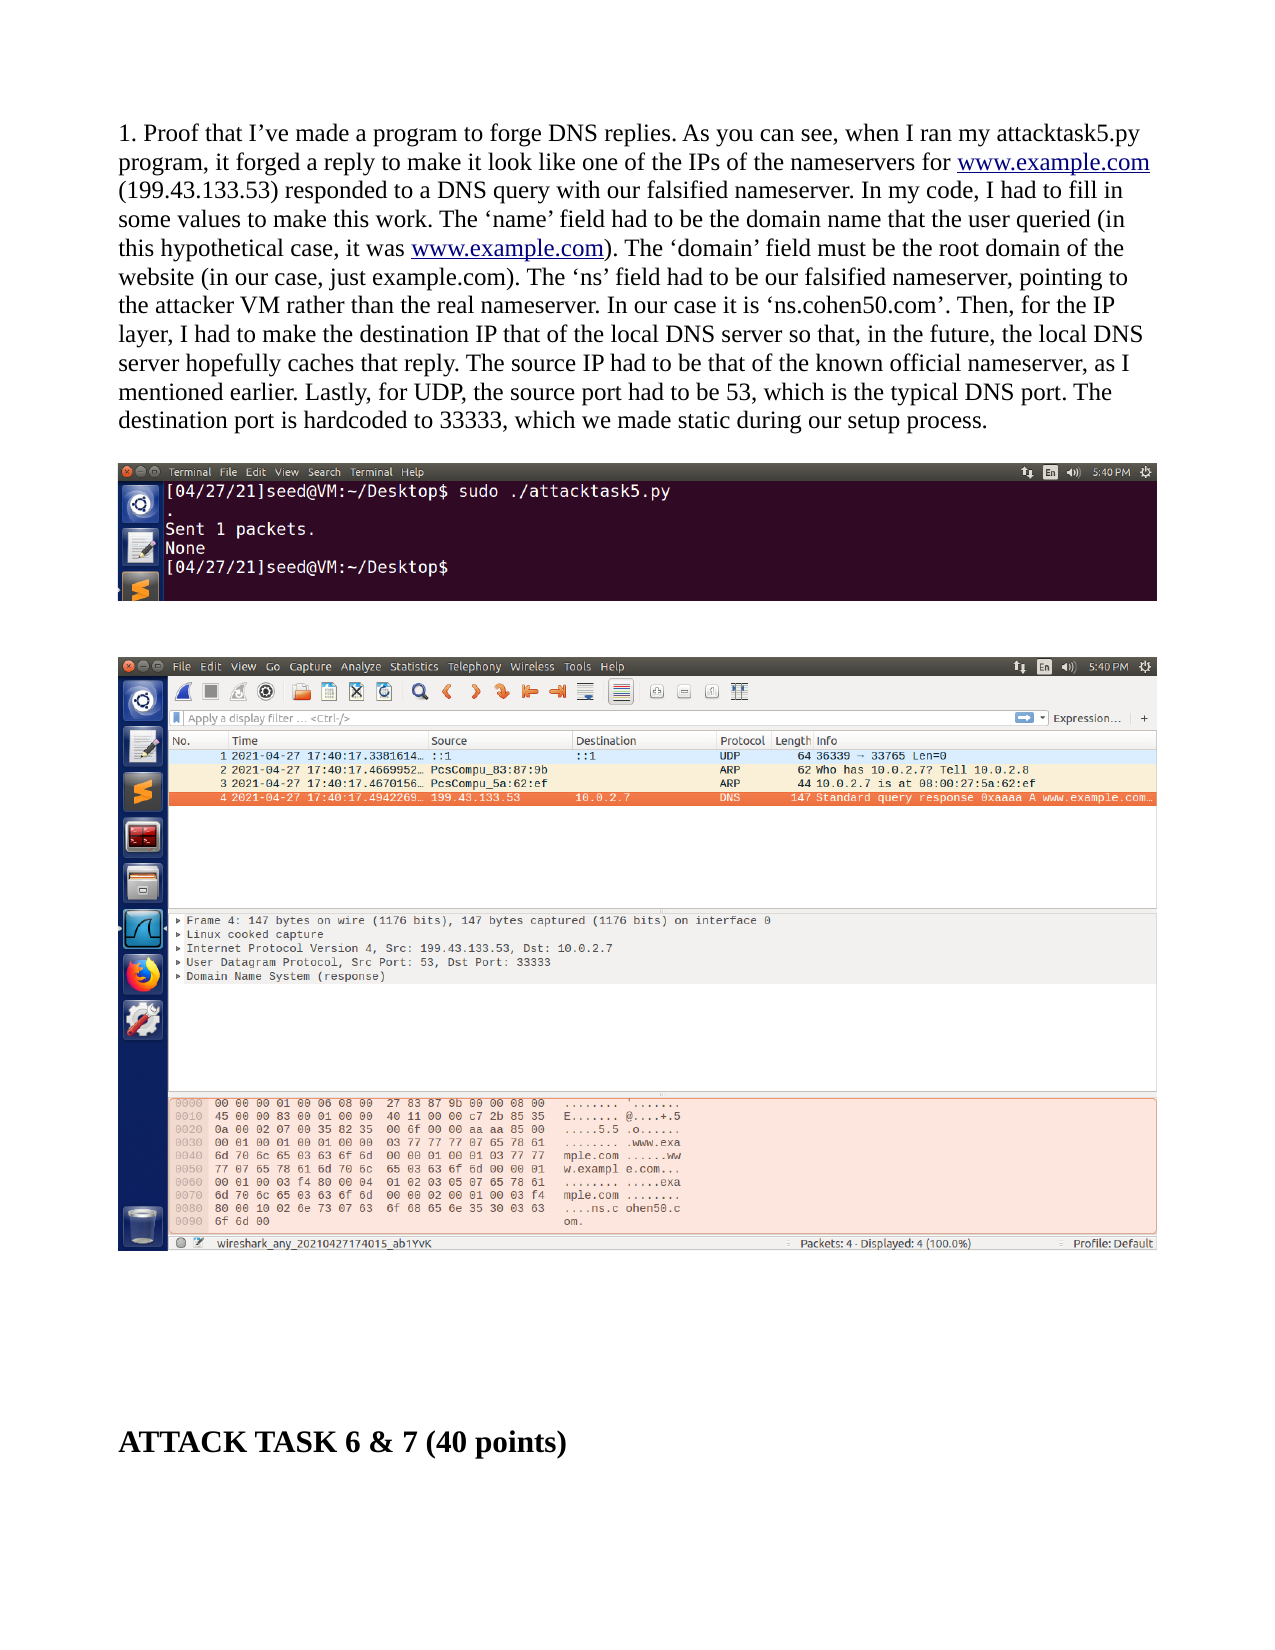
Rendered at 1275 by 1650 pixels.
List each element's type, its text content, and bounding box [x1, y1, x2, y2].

text 1. Proof that I’ve made a program to forge DNS replies. As you can see, when I ran my attacktask5.py program, it forged a reply to make it look like one of the IPs of the nameservers for www.example.com (199.43.133.53) responded to a DNS query with our falsified nameserver. In my code, I had to fill in some values to make this work. The ‘name’ field had to be the domain name that the user queried (in this hypothetical case, it was www.example.com). The ‘domain’ field must be the root domain of the website (in our case, just example.com). The ‘ns’ field had to be our falsified nameserver, pointing to the attacker VM rather than the real nameserver. In our case it is ‘ns.cohen50.com’. Then, for the IP layer, I had to make the destination IP that of the local DNS server so that, in the future, the local DNS server hopefully caches that reply. The source IP had to be that of the known official nameserver, as I mentioned earlier. Lastly, for UDP, the source port had to be 53, which is the typical DNS port. The destination port is hardcoded to 33333, which we made static during our setup process. [118, 118, 1157, 434]
picture [118, 657, 1157, 1251]
text ATTACK TASK 6 & 7 (40 points) [118, 1423, 1157, 1459]
